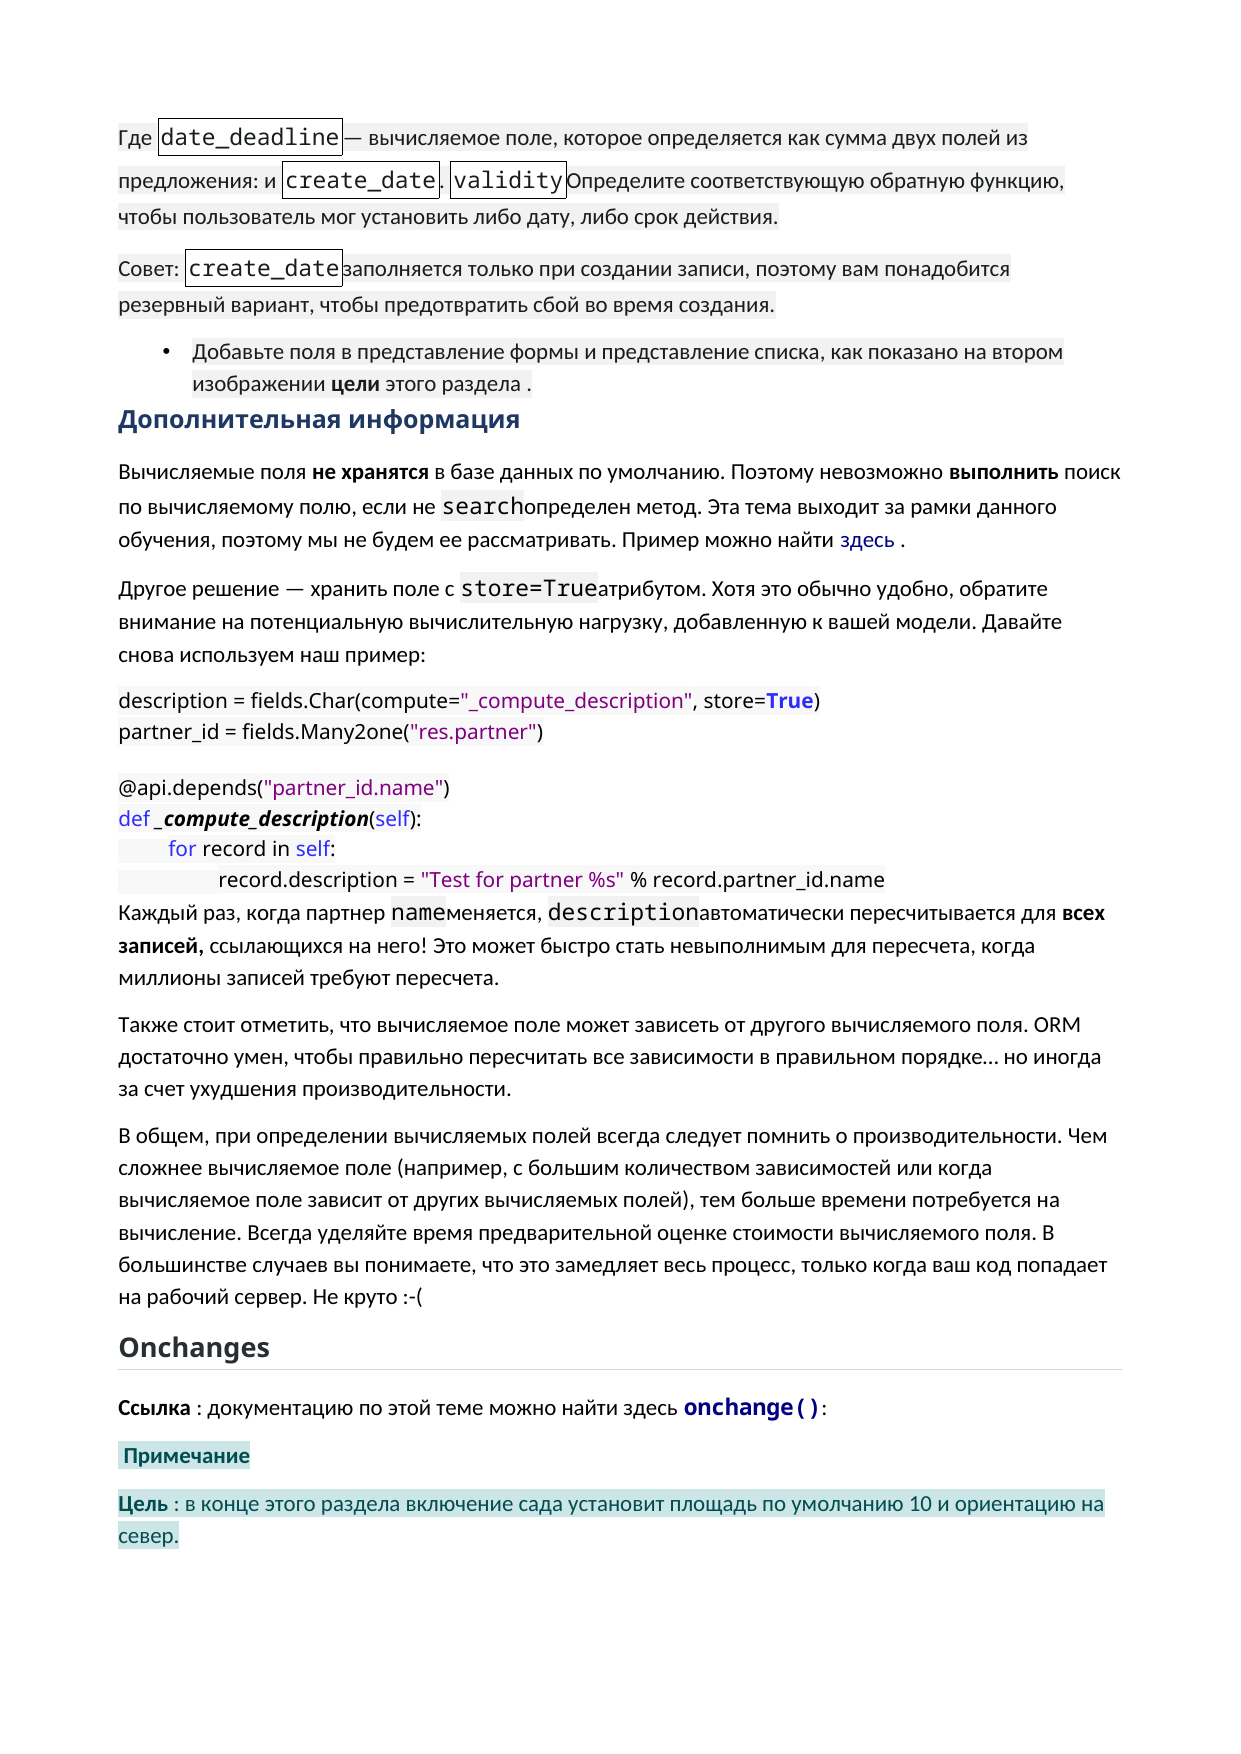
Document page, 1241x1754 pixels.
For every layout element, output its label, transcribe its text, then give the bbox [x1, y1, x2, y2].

text for record in self: [118, 834, 1122, 863]
list Добавьте поля в представление формы и представление списка, как показано на втором изображении цели этого раздела . [162, 337, 1122, 398]
text partner_id = fields.Many2one("res.partner") [118, 717, 1122, 746]
text @api.depends("partner_id.name") [118, 773, 1122, 802]
subtitle Onchanges [118, 1329, 1122, 1369]
text Другое решение — хранить поле с store=Trueатрибутом. Хотя это обычно удобно, обратите внимание на потенциальную вычислительную нагрузку, добавленную к вашей модели. Давайте снова используем наш пример: [118, 572, 1122, 668]
text Вычисляемые поля не хранятся в базе данных по умолчанию. Поэтому невозможно выполнить поиск по вычисляемому полю, если не searchопределен метод. Эта тема выходит за рамки данного обучения, поэтому мы не будем ее рассматривать. Пример можно найти здесь . [118, 457, 1122, 553]
text Каждый раз, когда партнер nameменяется, descriptionавтоматически пересчитывается для всех записей, ссылающихся на него! Это может быстро стать невыполнимым для пересчета, когда миллионы записей требуют пересчета. [118, 896, 1122, 991]
text Цель : в конце этого раздела включение сада установит площадь по умолчанию 10 и ориентацию на север. [118, 1489, 1122, 1549]
text Примечание [118, 1441, 1122, 1469]
text description = fields.Char(compute="_compute_description", store=True) [118, 686, 1122, 715]
text Где date_deadline— вычисляемое поле, которое определяется как сумма двух полей из предложения: и create_date. validityОпределите соответствующую обратную функцию, чтобы пользователь мог установить либо дату, либо срок действия. [118, 118, 1122, 230]
text Также стоит отметить, что вычисляемое поле может зависеть от другого вычисляемого поля. ORM достаточно умен, чтобы правильно пересчитать все зависимости в правильном порядке… но иногда за счет ухудшения производительности. [118, 1010, 1122, 1102]
text record.description = "Test for partner %s" % record.partner_id.name [118, 865, 1122, 893]
text В общем, при определении вычисляемых полей всегда следует помнить о производительности. Чем сложнее вычисляемое поле (например, с большим количеством зависимостей или когда вычисляемое поле зависит от других вычисляемых полей), тем больше времени потребуется на вычисление. Всегда уделяйте время предварительной оценке стоимости вычисляемого поля. В большинстве случаев вы понимаете, что это замедляет весь процесс, только когда ваш код попадает на рабочий сервер. Не круто :-( [118, 1121, 1122, 1310]
text Совет: create_dateзаполняется только при создании записи, поэтому вам понадобится резервный вариант, чтобы предотвратить сбой во время создания. [118, 249, 1122, 319]
text Ссылка : документацию по этой теме можно найти здесь onchange(): [118, 1391, 1122, 1422]
subtitle Дополнительная информация [118, 402, 1122, 436]
text def _compute_description(self): [118, 804, 1122, 832]
